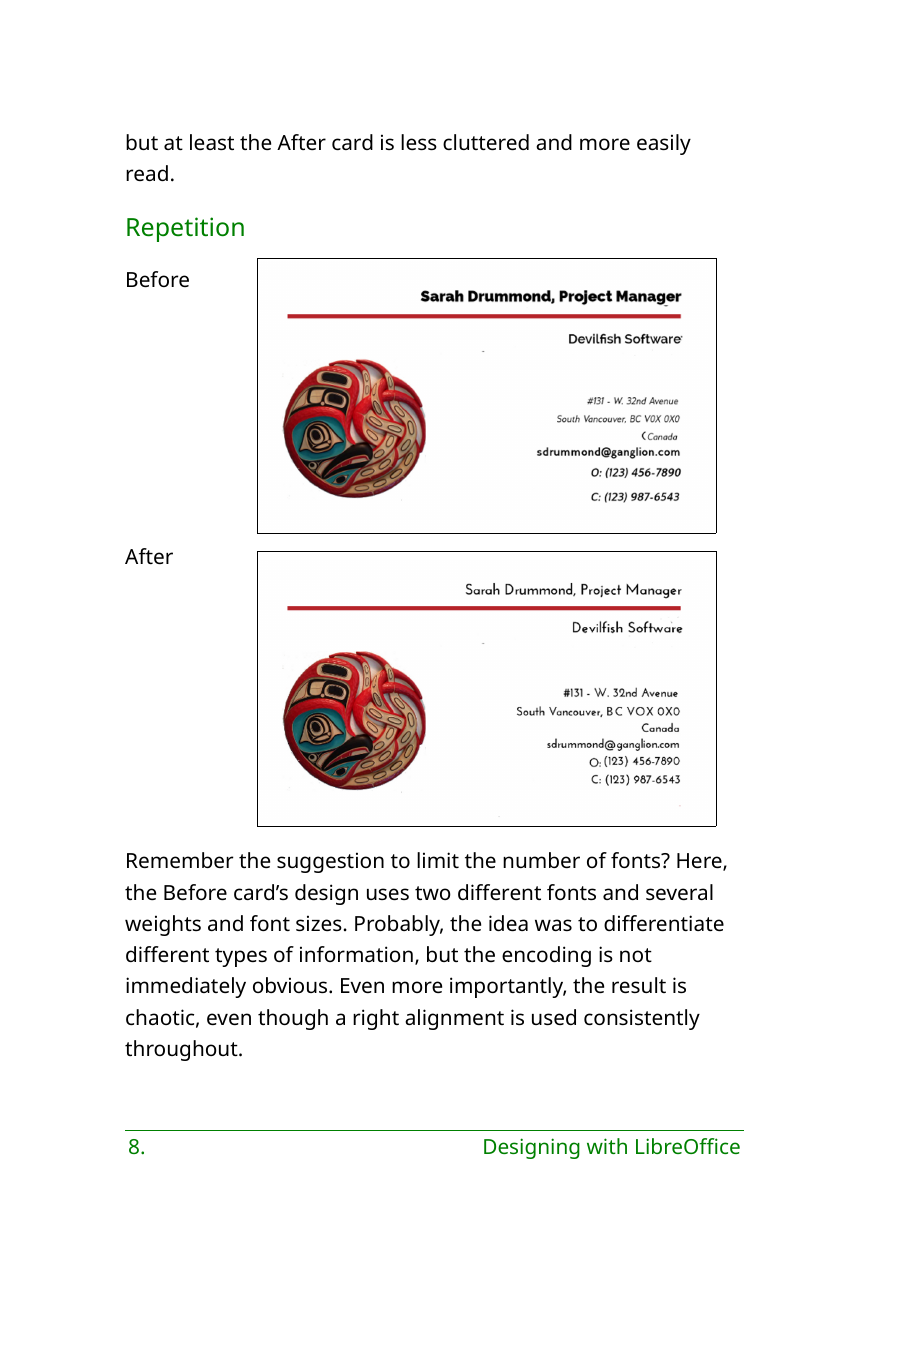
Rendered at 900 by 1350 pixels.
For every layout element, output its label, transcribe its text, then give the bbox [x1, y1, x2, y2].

table_cell [257, 535, 744, 828]
text Remember the suggestion to limit the number of fonts? Here, the Before card’s design uses two different fonts and several weights and font sizes. Probably, the idea was to differentiate different types of information, but the encoding is not immediately obvious. Even more importantly, the result is chaotic, even though a right alignment is used consistently throughout. [125, 844, 744, 1062]
text but at least the After card is less cluttered and more easily read. [125, 125, 744, 187]
picture [260, 261, 713, 531]
table_header Before [125, 258, 257, 535]
subtitle Repetition [125, 211, 744, 243]
table_cell After [125, 535, 257, 828]
picture [260, 554, 713, 823]
table_header [257, 258, 744, 535]
